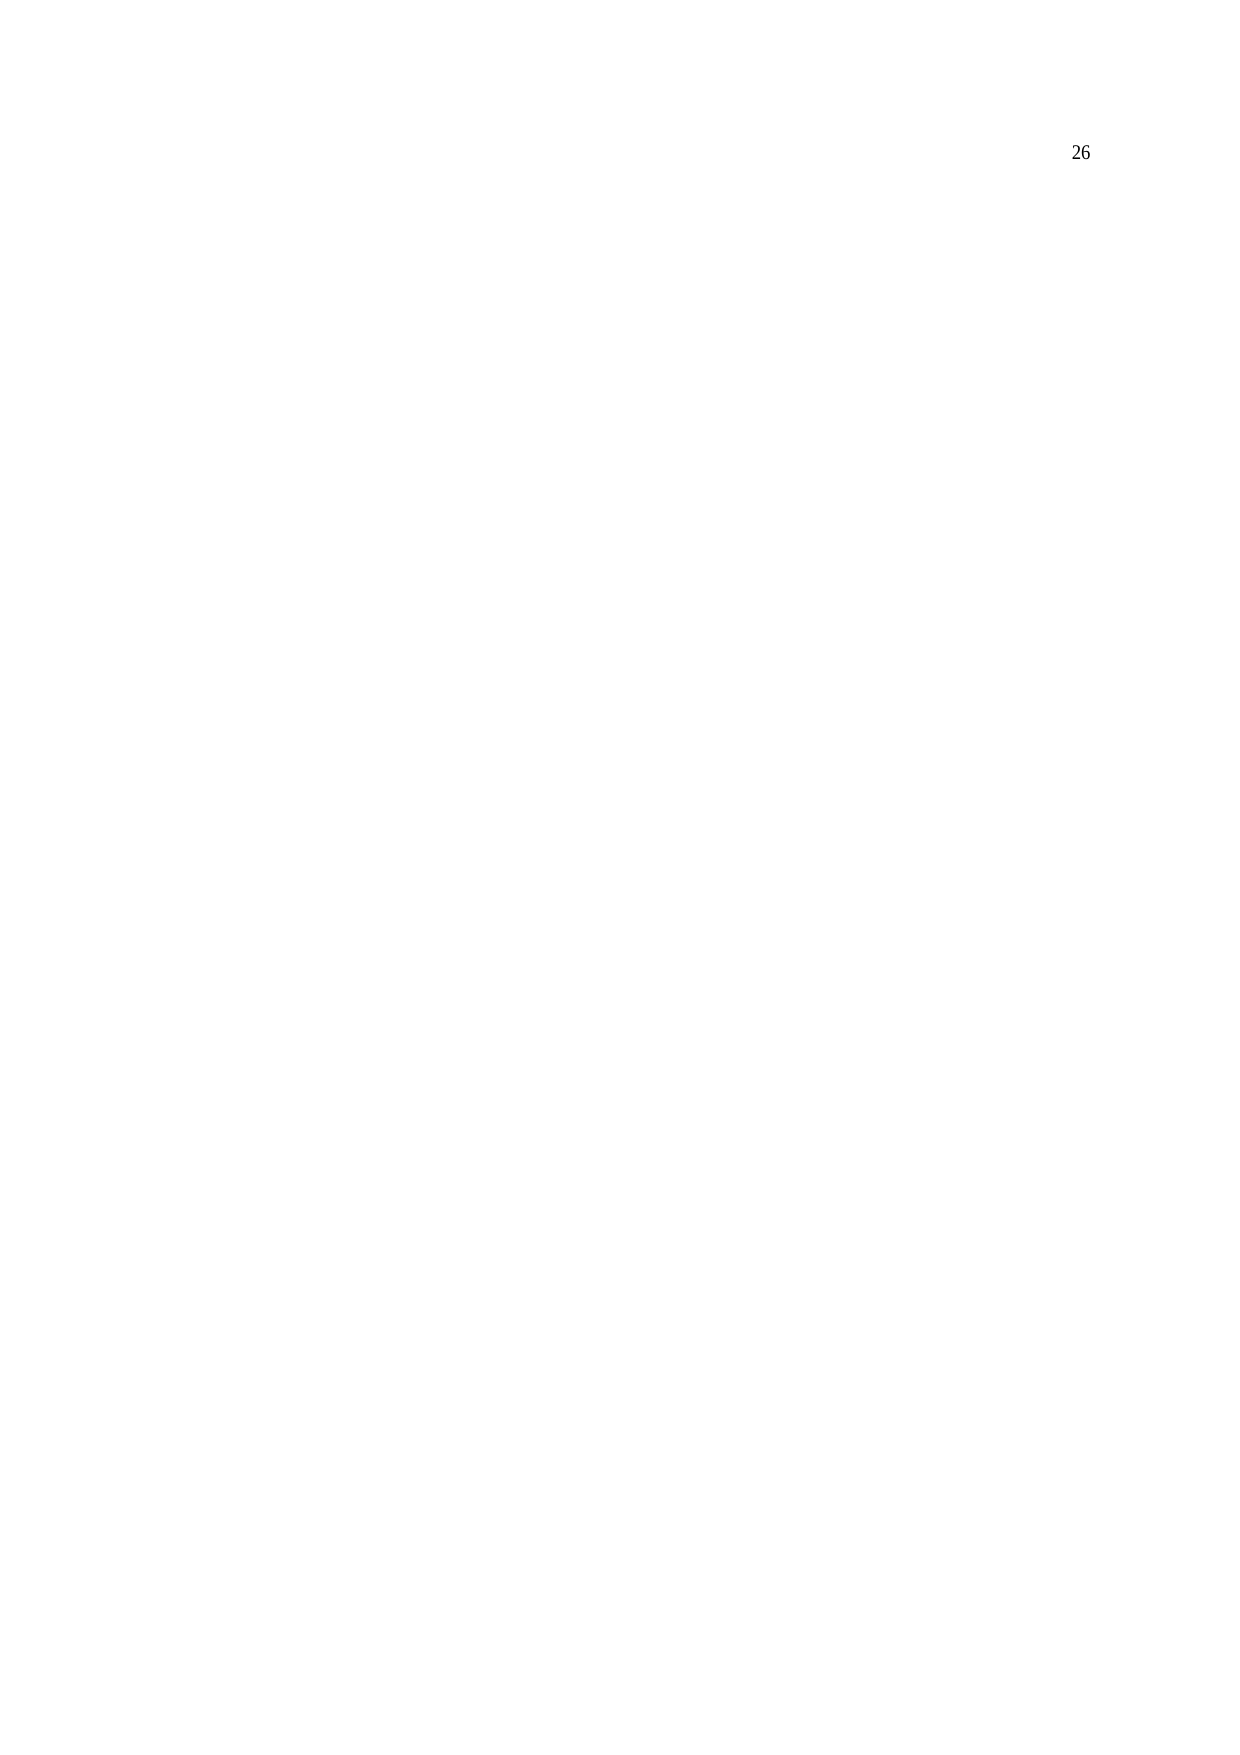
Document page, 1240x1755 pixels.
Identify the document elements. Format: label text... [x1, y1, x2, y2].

text 26 [73, 139, 1090, 164]
